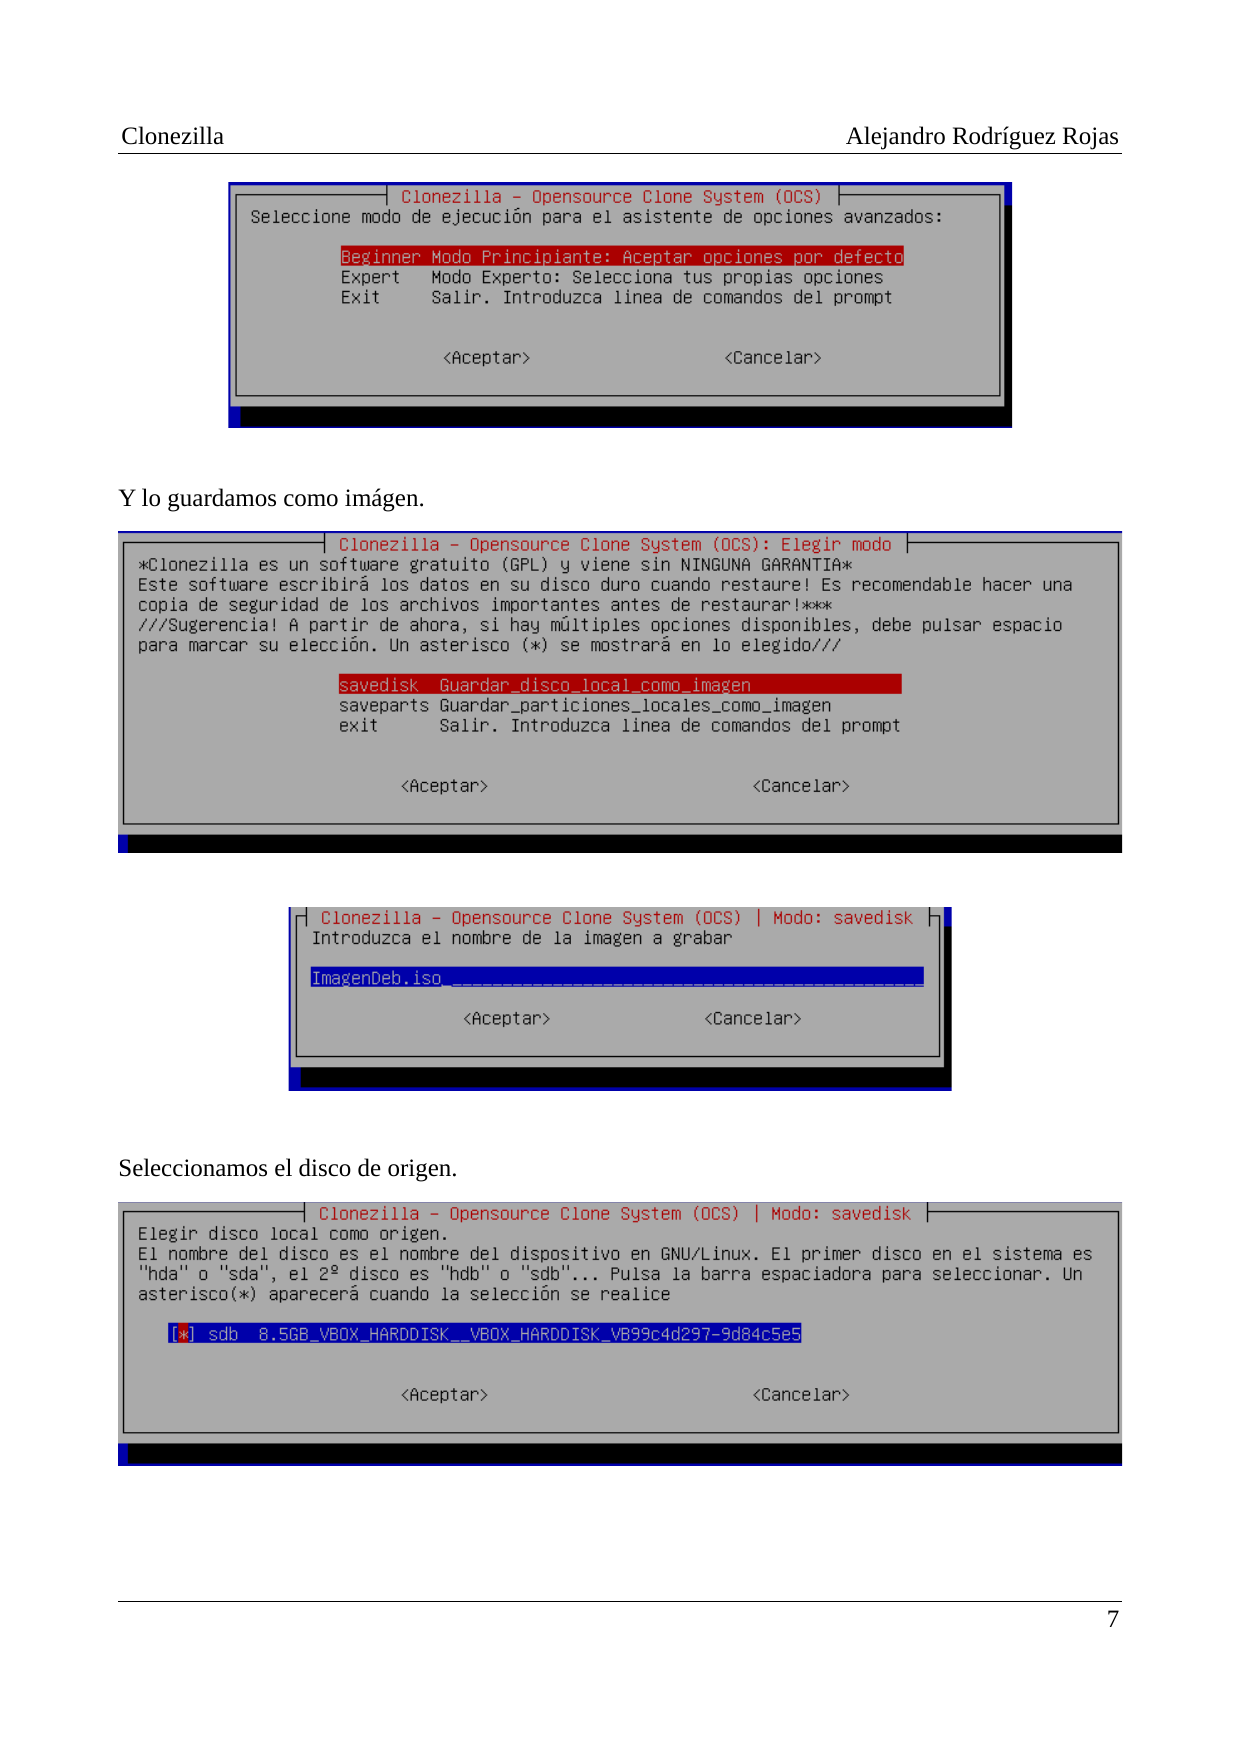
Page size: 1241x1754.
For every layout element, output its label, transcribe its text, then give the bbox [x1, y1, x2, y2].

text Seleccionamos el disco de origen. [118, 1153, 1122, 1182]
picture [118, 1202, 1123, 1466]
picture [118, 531, 1123, 853]
picture [288, 907, 952, 1091]
picture [228, 182, 1013, 428]
text Y lo guardamos como imágen. [118, 483, 1122, 512]
